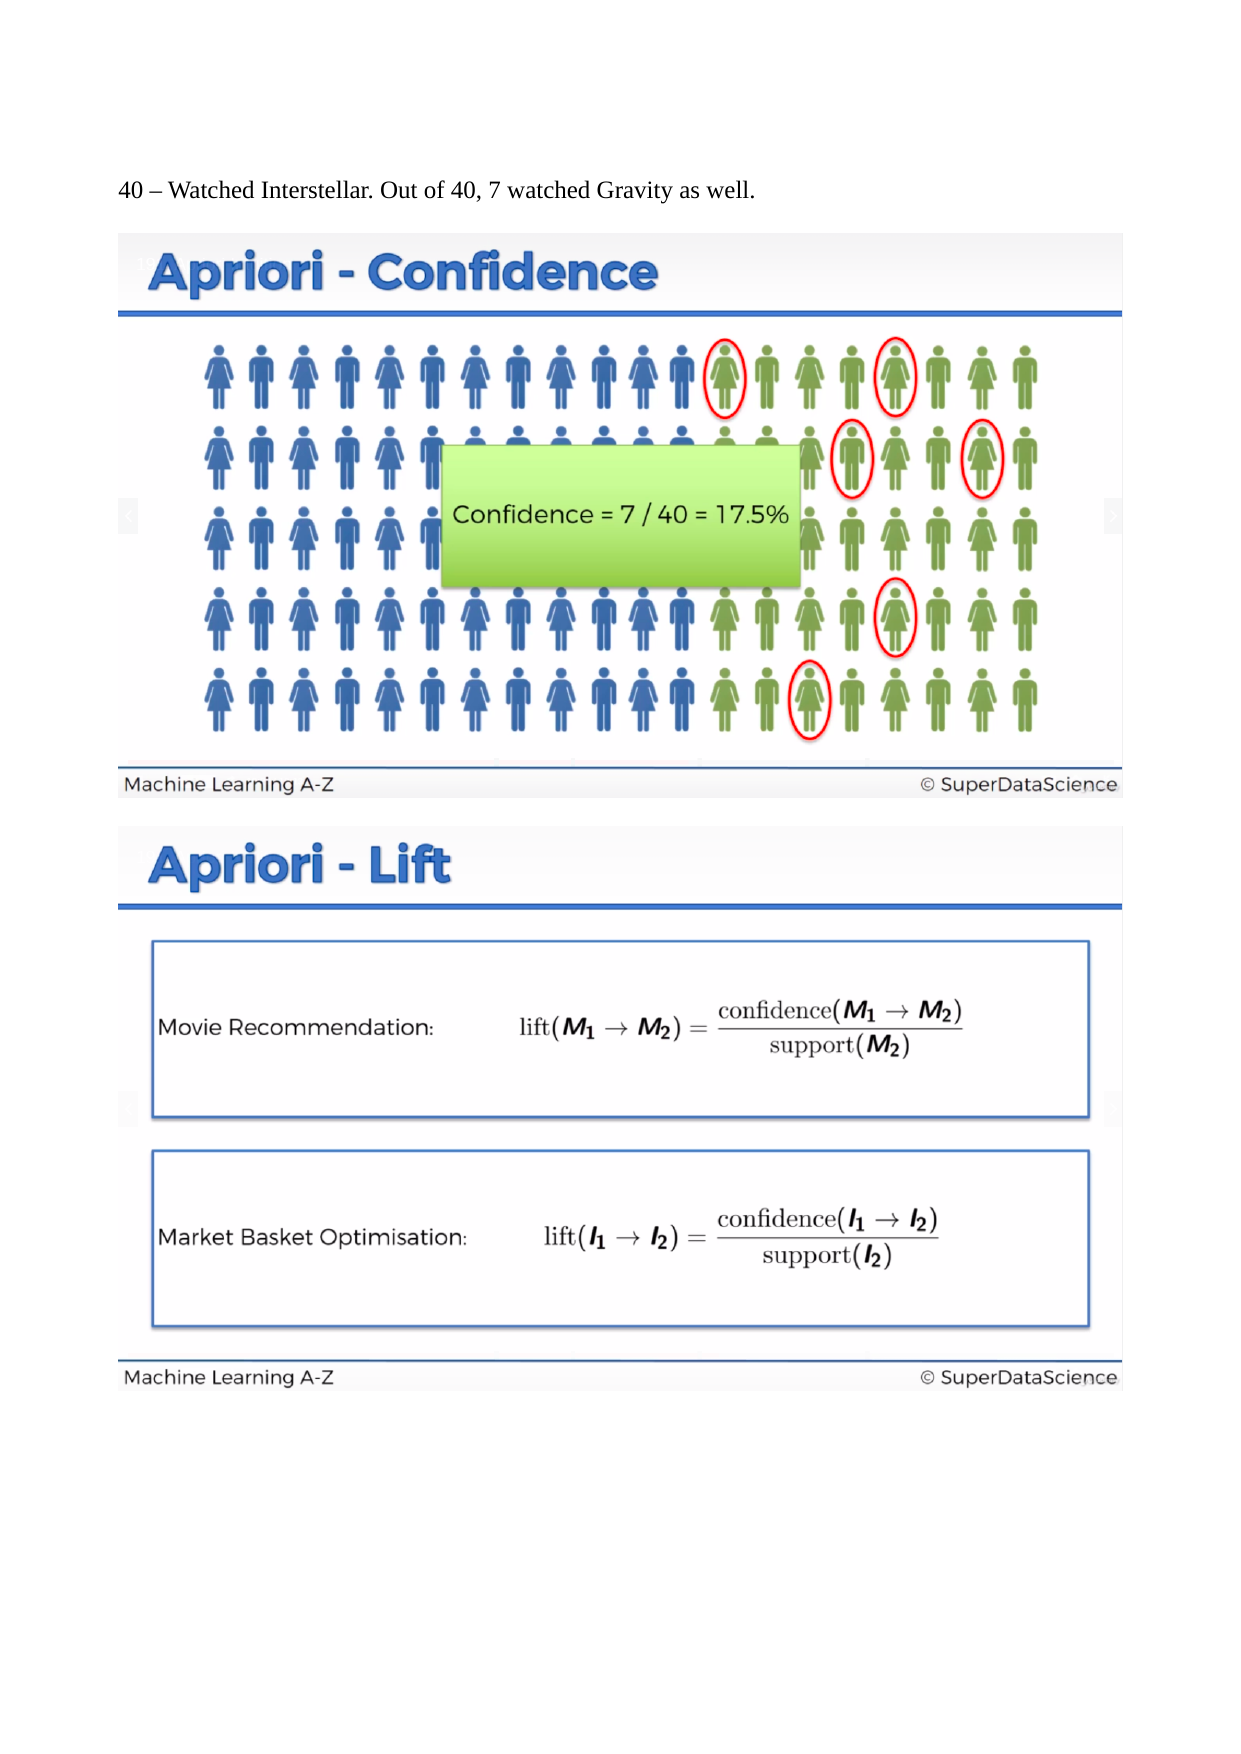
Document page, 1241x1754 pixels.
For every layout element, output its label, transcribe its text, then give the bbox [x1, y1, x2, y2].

text 40 – Watched Interstellar. Out of 40, 7 watched Gravity as well. [118, 176, 1122, 204]
picture [118, 826, 1123, 1391]
picture [118, 233, 1123, 798]
